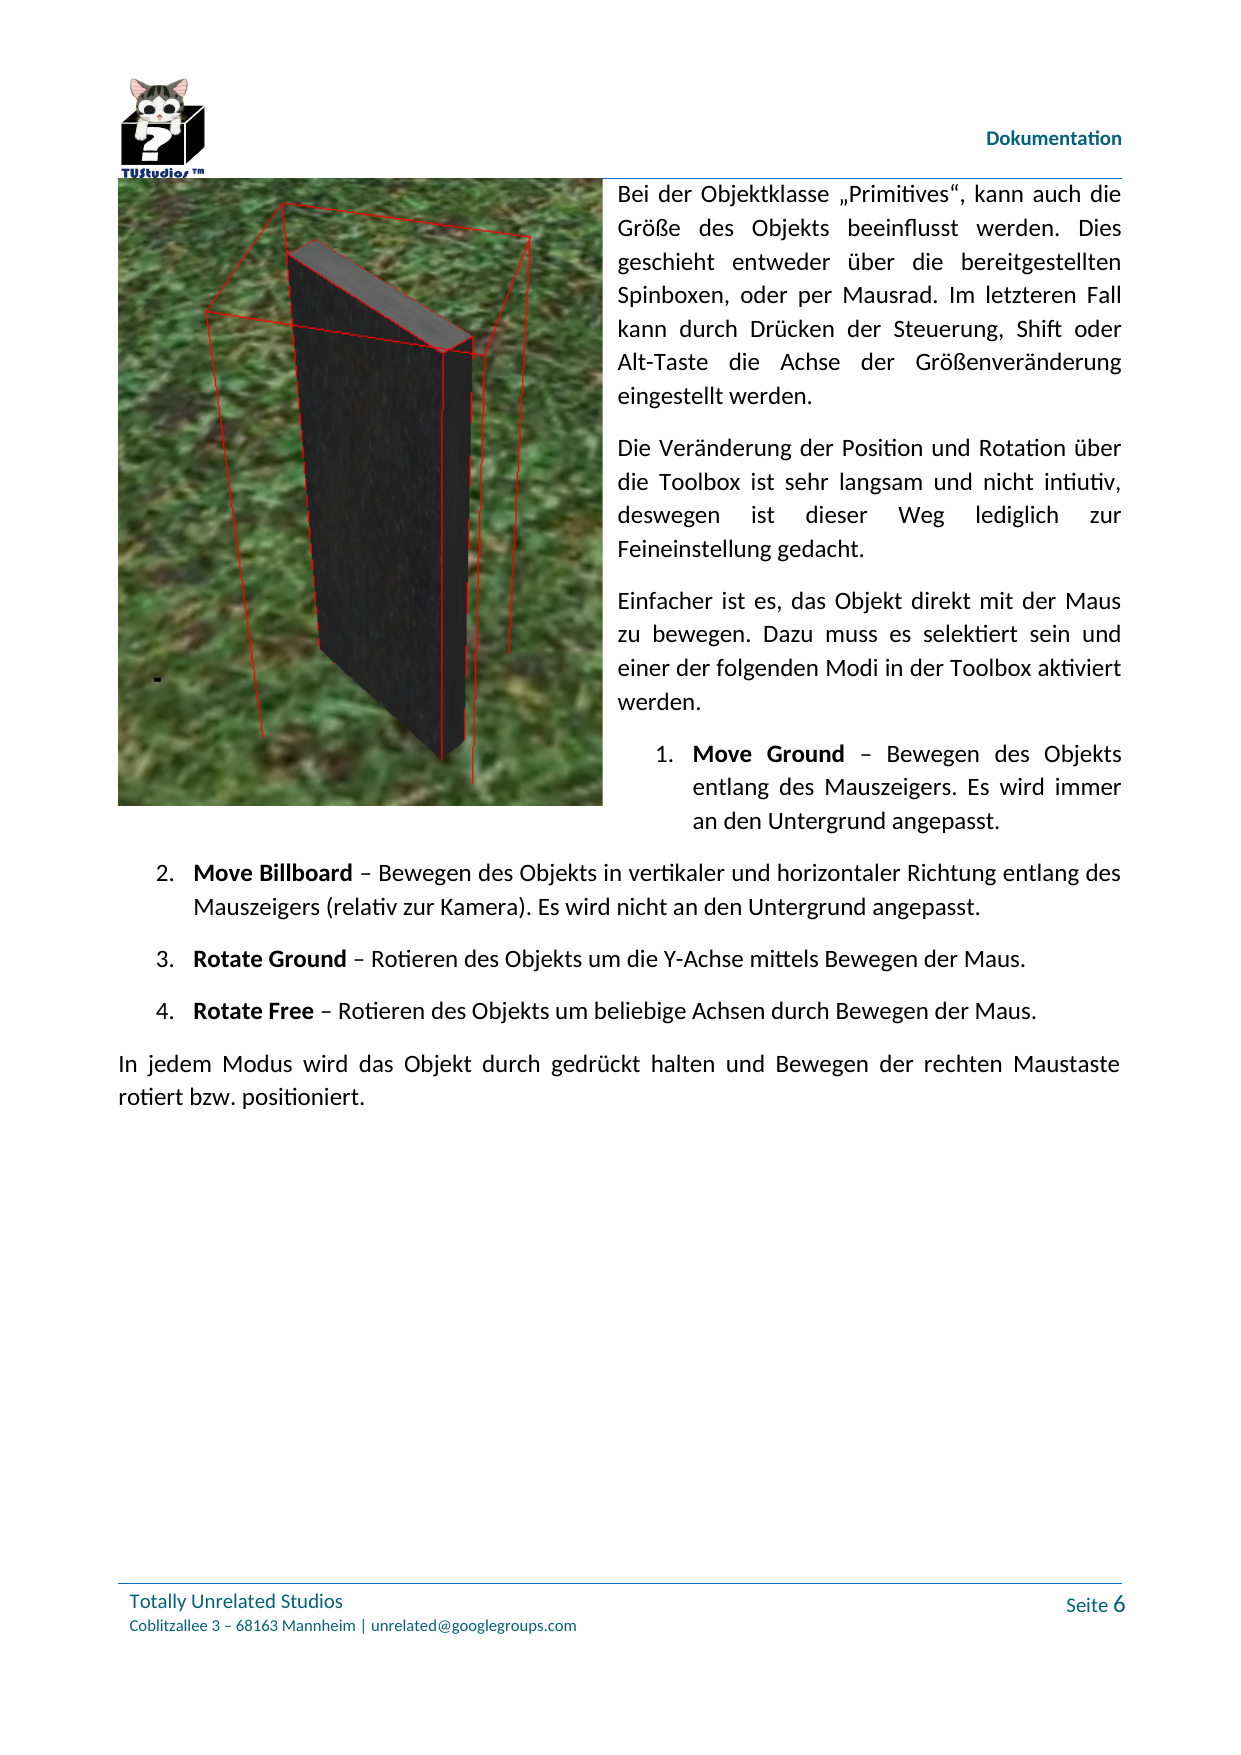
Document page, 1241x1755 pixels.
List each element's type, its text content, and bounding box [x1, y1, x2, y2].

picture [439, 1620, 450, 1633]
text Die Veränderung der Position und Rotation über die Toolbox ist sehr langsam und nicht intiutiv, deswegen ist dieser Weg lediglich zur Feineinstellung gedacht. [603, 432, 1122, 563]
picture [245, 1620, 252, 1630]
text Einfacher ist es, das Objekt direkt mit der Maus zu bewegen. Dazu muss es selektiert sein und einer der folgenden Modi in der Toolbox aktiviert werden. [603, 585, 1122, 716]
picture [282, 1620, 286, 1631]
picture [118, 73, 603, 806]
list Rotate Ground – Rotieren des Objekts um die Y-Achse mittels Bewegen der Maus. [156, 943, 1122, 974]
text Bei der Objektklasse „Primitives“, kann auch die Größe des Objekts beeinflusst werden. Dies geschieht entweder über die bereitgestellten Spinboxen, oder per Mausrad. Im letzteren Fall kann durch Drücken der Steuerung, Shift oder Alt-Taste die Achse der Größenveränderung eingestellt werden. [603, 179, 1122, 410]
list Move Billboard – Bewegen des Objekts in vertikaler und horizontaler Richtung entlang des Mauszeigers (relativ zur Kamera). Es wird nicht an den Untergrund angepasst. [156, 857, 1122, 921]
text In jedem Modus wird das Objekt durch gedrückt halten und Bewegen der rechten Maustaste rotiert bzw. positioniert. [118, 1048, 1122, 1112]
list Move Ground – Bewegen des Objekts entlang des Mauszeigers. Es wird immer an den Untergrund angepasst. [156, 738, 1122, 836]
list Rotate Free – Rotieren des Objekts um beliebige Achsen durch Bewegen der Maus. [156, 996, 1122, 1026]
